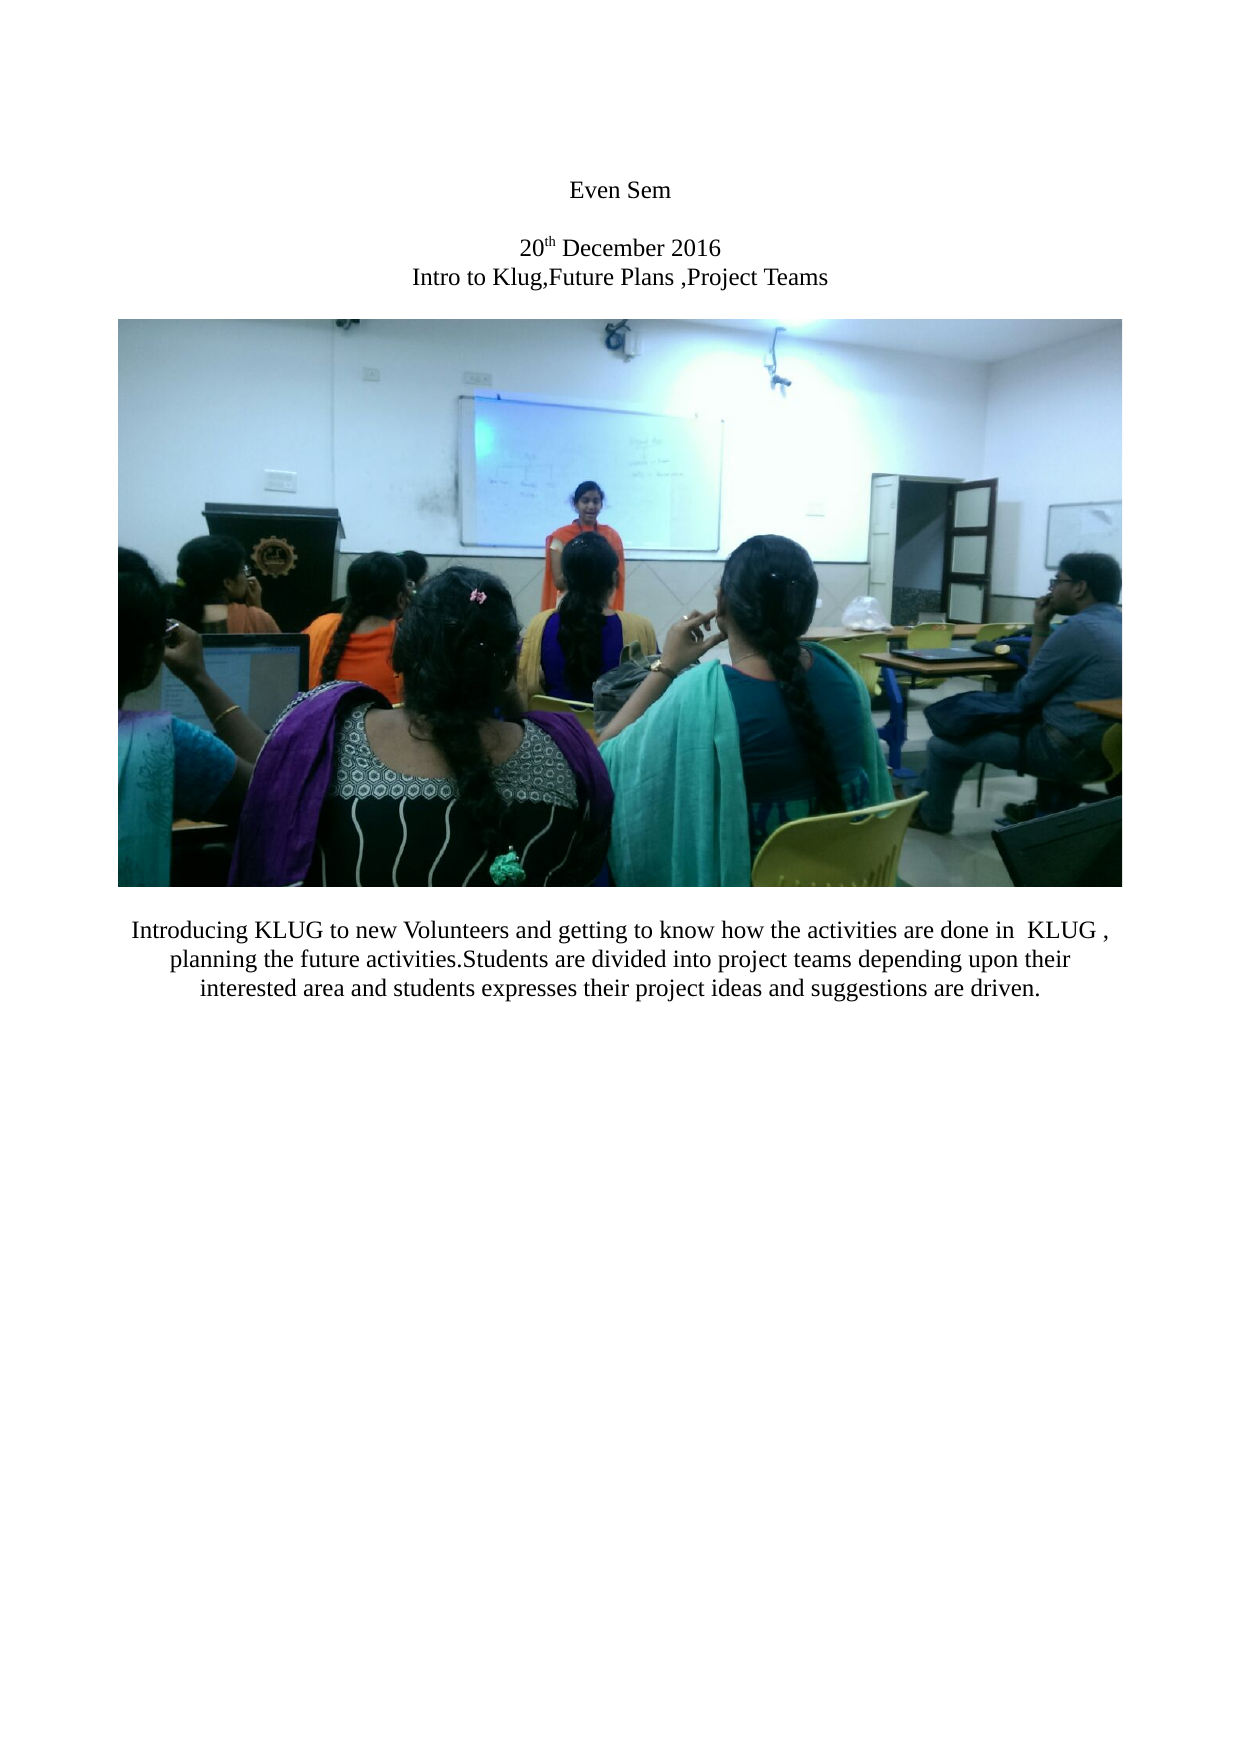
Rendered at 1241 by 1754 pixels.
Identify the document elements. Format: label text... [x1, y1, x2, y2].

text 20th December 2016 [118, 233, 1122, 262]
text Intro to Klug,Future Plans ,Project Teams [118, 262, 1122, 291]
picture [118, 319, 1123, 887]
text Even Sem [118, 176, 1122, 204]
text Introducing KLUG to new Volunteers and getting to know how the activities are done in KLUG , planning the future activities.Students are divided into project teams depending upon their interested area and students expresses their project ideas and suggestions are driven. [118, 915, 1122, 1001]
